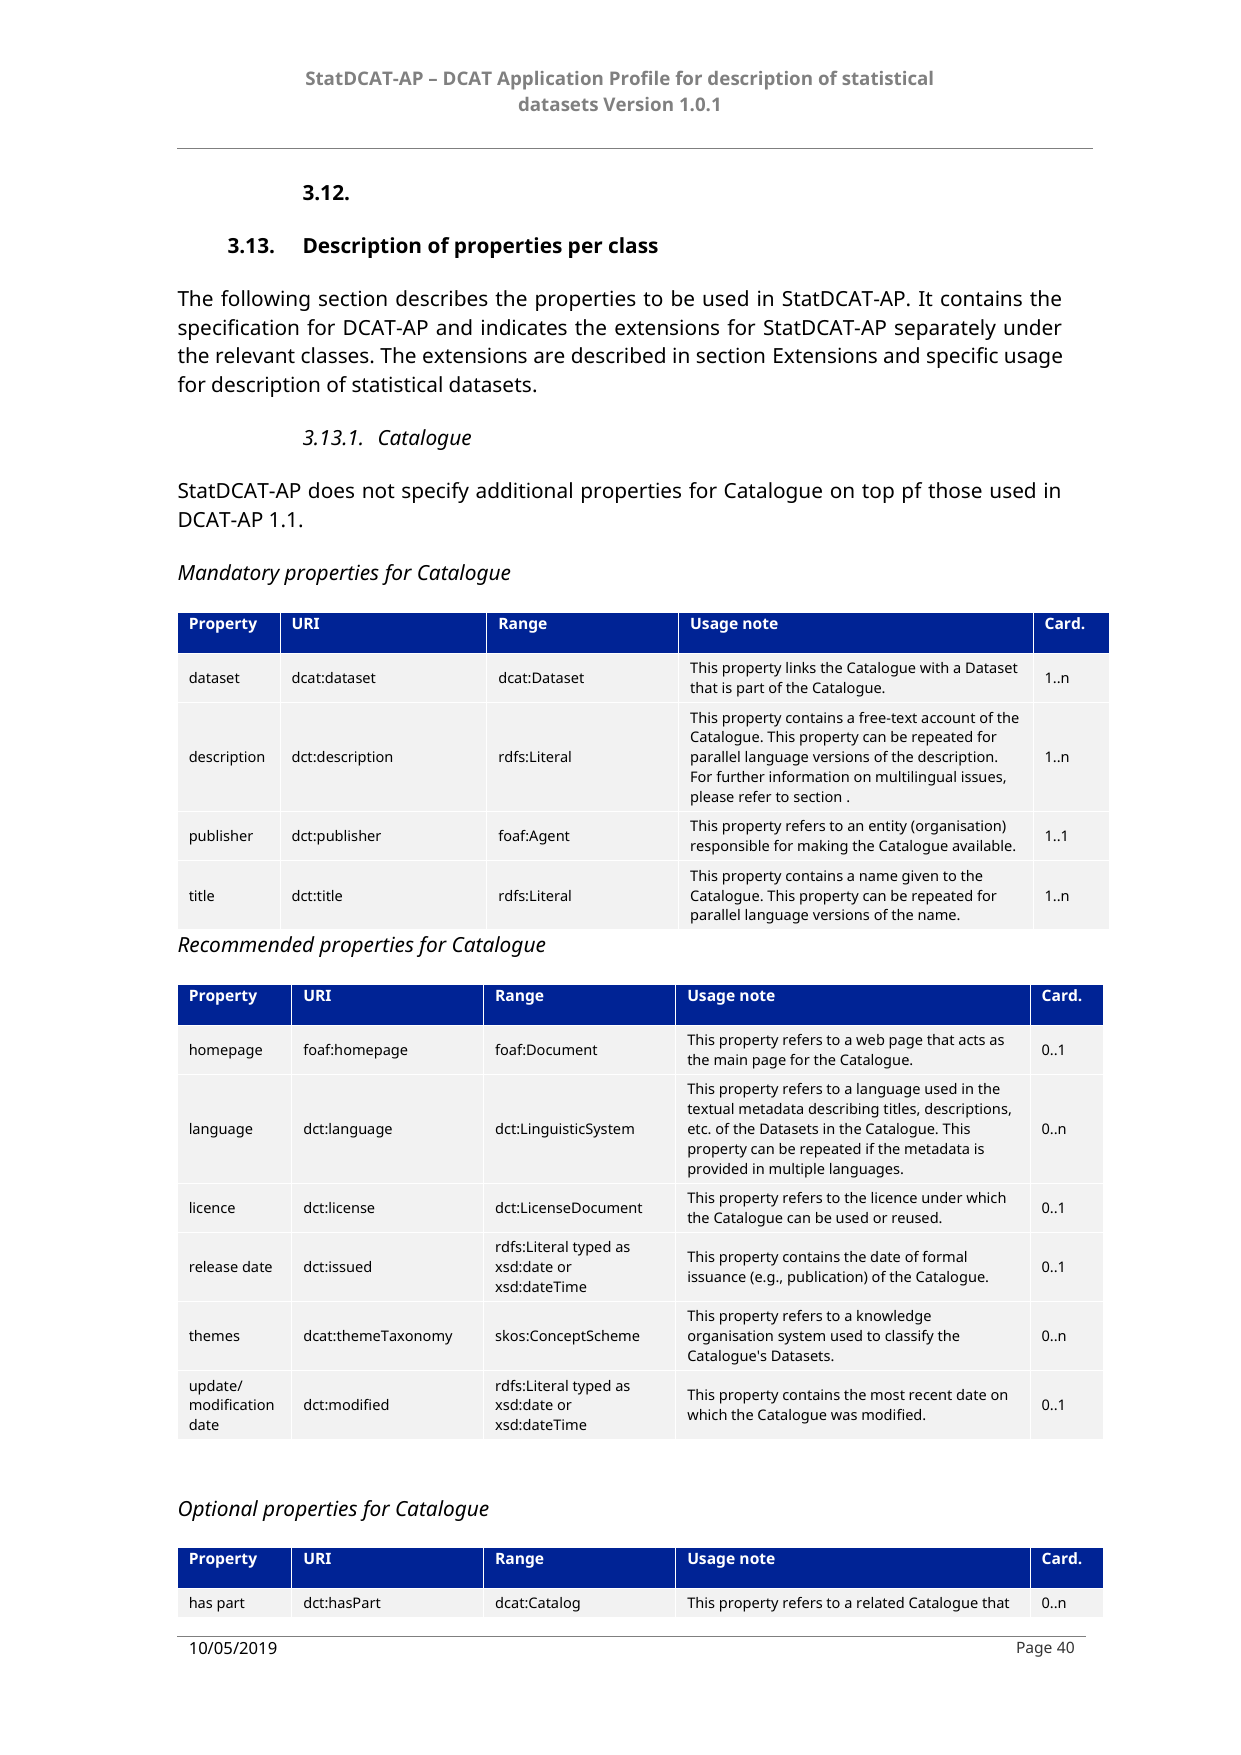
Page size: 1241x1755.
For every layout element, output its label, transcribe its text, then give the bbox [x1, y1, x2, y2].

table_cell release date [178, 1233, 291, 1301]
table_cell publisher [178, 812, 280, 860]
table_cell foaf:Document [484, 1026, 675, 1074]
table_cell dcat:Dataset [487, 654, 678, 702]
table_cell 0..n [1031, 1589, 1103, 1617]
table_header URI [281, 613, 486, 653]
table_header Usage note [676, 1548, 1030, 1588]
table_cell themes [178, 1302, 291, 1370]
table_cell dcat:Catalog [484, 1589, 675, 1617]
table_header Range [487, 613, 678, 653]
table_cell 0..1 [1031, 1026, 1103, 1074]
table_cell licence [178, 1184, 291, 1232]
table_header URI [292, 1548, 483, 1588]
text Recommended properties for Catalogue [177, 930, 1063, 959]
table_header Card. [1034, 613, 1109, 653]
table_header Card. [1031, 1548, 1103, 1588]
table_cell foaf:Agent [487, 812, 678, 860]
table_header Property [178, 985, 291, 1025]
table_cell 1..n [1034, 703, 1109, 811]
table_cell rdfs:Literal [487, 861, 678, 929]
table_cell This property contains a name given to the Catalogue. This property can be repeated for parallel language versions of the name. [679, 861, 1033, 929]
table_cell 1..n [1034, 861, 1109, 929]
text The following section describes the properties to be used in StatDCAT-AP. It contains the specification for DCAT-AP and indicates the extensions for StatDCAT-AP separately under the relevant classes. The extensions are described in section 6.2. [177, 284, 1063, 398]
table_cell update/ modification date [178, 1371, 291, 1439]
table_header Range [484, 985, 675, 1025]
table_cell 0..n [1031, 1302, 1103, 1370]
table_cell rdfs:Literal [487, 703, 678, 811]
table_cell language [178, 1075, 291, 1183]
table_cell 0..n [1031, 1075, 1103, 1183]
table_cell dcat:themeTaxonomy [292, 1302, 483, 1370]
table_cell dct:description [281, 703, 486, 811]
table_header URI [292, 985, 483, 1025]
table_header Property [178, 1548, 291, 1588]
table_cell dct:publisher [281, 812, 486, 860]
table_cell dct:license [292, 1184, 483, 1232]
table_header Range [484, 1548, 675, 1588]
table_cell dct:modified [292, 1371, 483, 1439]
table_cell dct:language [292, 1075, 483, 1183]
table_cell dcat:dataset [281, 654, 486, 702]
table_cell homepage [178, 1026, 291, 1074]
table_cell title [178, 861, 280, 929]
text StatDCAT-AP does not specify additional properties for Catalogue on top pf those used in DCAT-AP 1.1. [177, 477, 1063, 533]
table_cell This property contains the most recent date on which the Catalogue was modified. [676, 1371, 1030, 1439]
table_header Usage note [679, 613, 1033, 653]
subtitle Description of properties per class [227, 231, 1063, 259]
table_cell description [178, 703, 280, 811]
table_cell This property refers to a language used in the textual metadata describing titles, descriptions, etc. of the Datasets in the Catalogue. This property can be repeated if the metadata is provided in multiple languages. [676, 1075, 1030, 1183]
table_cell skos:ConceptScheme [484, 1302, 675, 1370]
table_cell 0..1 [1031, 1371, 1103, 1439]
table_cell dct:issued [292, 1233, 483, 1301]
table_header Card. [1031, 985, 1103, 1025]
text Optional properties for Catalogue [177, 1494, 1063, 1522]
table_cell dct:hasPart [292, 1589, 483, 1617]
table_cell This property refers to a knowledge organisation system used to classify the Catalogue's Datasets. [676, 1302, 1030, 1370]
table_cell This property links the Catalogue with a Dataset that is part of the Catalogue. [679, 654, 1033, 702]
table_cell foaf:homepage [292, 1026, 483, 1074]
table_cell dct:title [281, 861, 486, 929]
table_cell 0..1 [1031, 1233, 1103, 1301]
table_cell has part [178, 1589, 291, 1617]
text Mandatory properties for Catalogue [177, 558, 1063, 587]
table_cell dataset [178, 654, 280, 702]
subtitle Catalogue [302, 423, 1063, 452]
table_header Usage note [676, 985, 1030, 1025]
table_cell rdfs:Literal typed as xsd:date or xsd:dateTime [484, 1233, 675, 1301]
table_cell This property contains the date of formal issuance (e.g., publication) of the Catalogue. [676, 1233, 1030, 1301]
table_header Property [178, 613, 280, 653]
table_cell This property refers to an entity (organisation) responsible for making the Catalogue available. [679, 812, 1033, 860]
table_cell This property refers to a web page that acts as the main page for the Catalogue. [676, 1026, 1030, 1074]
table_cell 1..n [1034, 654, 1109, 702]
table_cell 0..1 [1031, 1184, 1103, 1232]
table_cell This property refers to the licence under which the Catalogue can be used or reused. [676, 1184, 1030, 1232]
table_cell This property refers to a related Catalogue that [676, 1589, 1030, 1617]
table_cell 1..1 [1034, 812, 1109, 860]
table_cell rdfs:Literal typed as xsd:date or xsd:dateTime [484, 1371, 675, 1439]
table_cell dct:LinguisticSystem [484, 1075, 675, 1183]
table_cell This property contains a free-text account of the Catalogue. This property can be repeated for parallel language versions of the description. For further information on multilingual issues, please refer to section 0. [679, 703, 1033, 811]
table_cell dct:LicenseDocument [484, 1184, 675, 1232]
